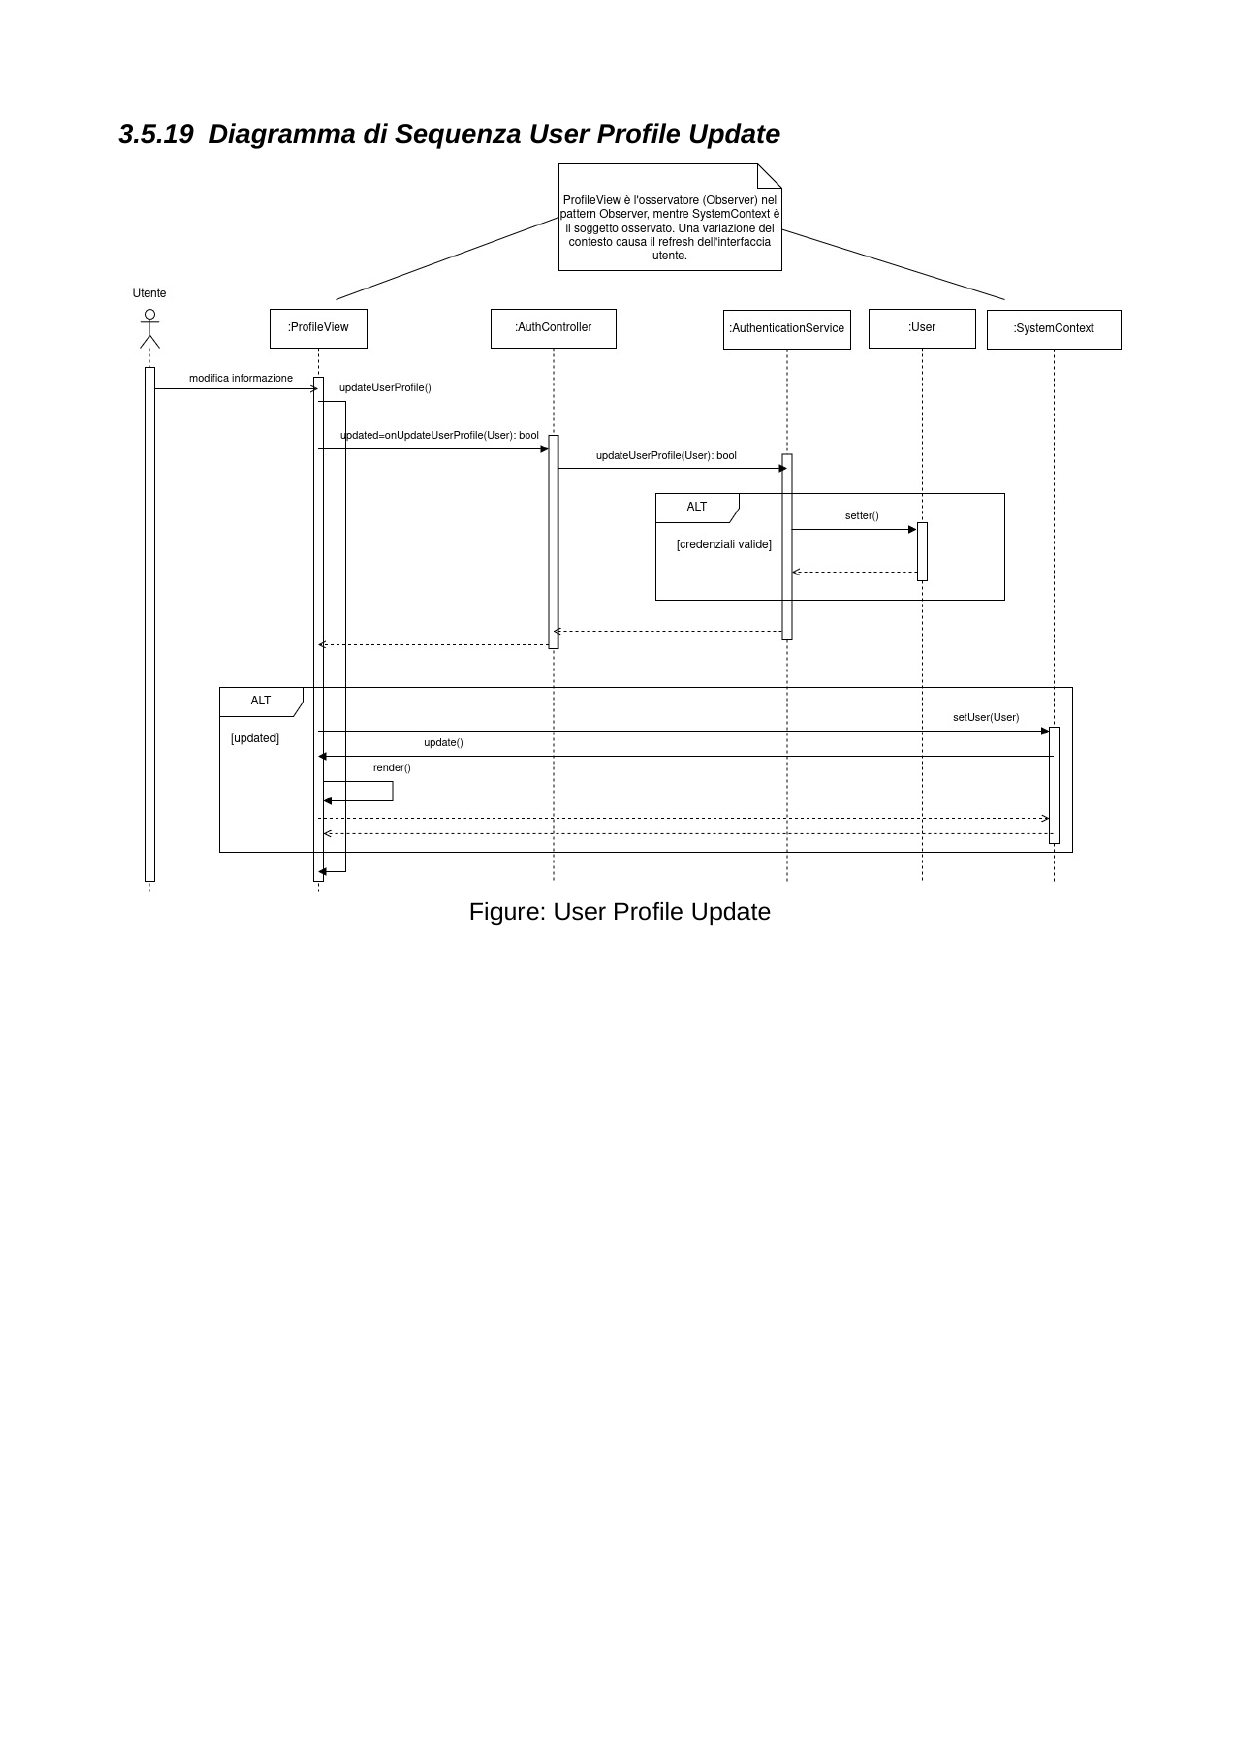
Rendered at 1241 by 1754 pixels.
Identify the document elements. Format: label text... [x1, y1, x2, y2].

subtitle 3.5.19 Diagramma di Sequenza User Profile Update [118, 118, 1122, 149]
text Figure: User Profile Update [118, 893, 1122, 926]
picture [118, 161, 1123, 893]
